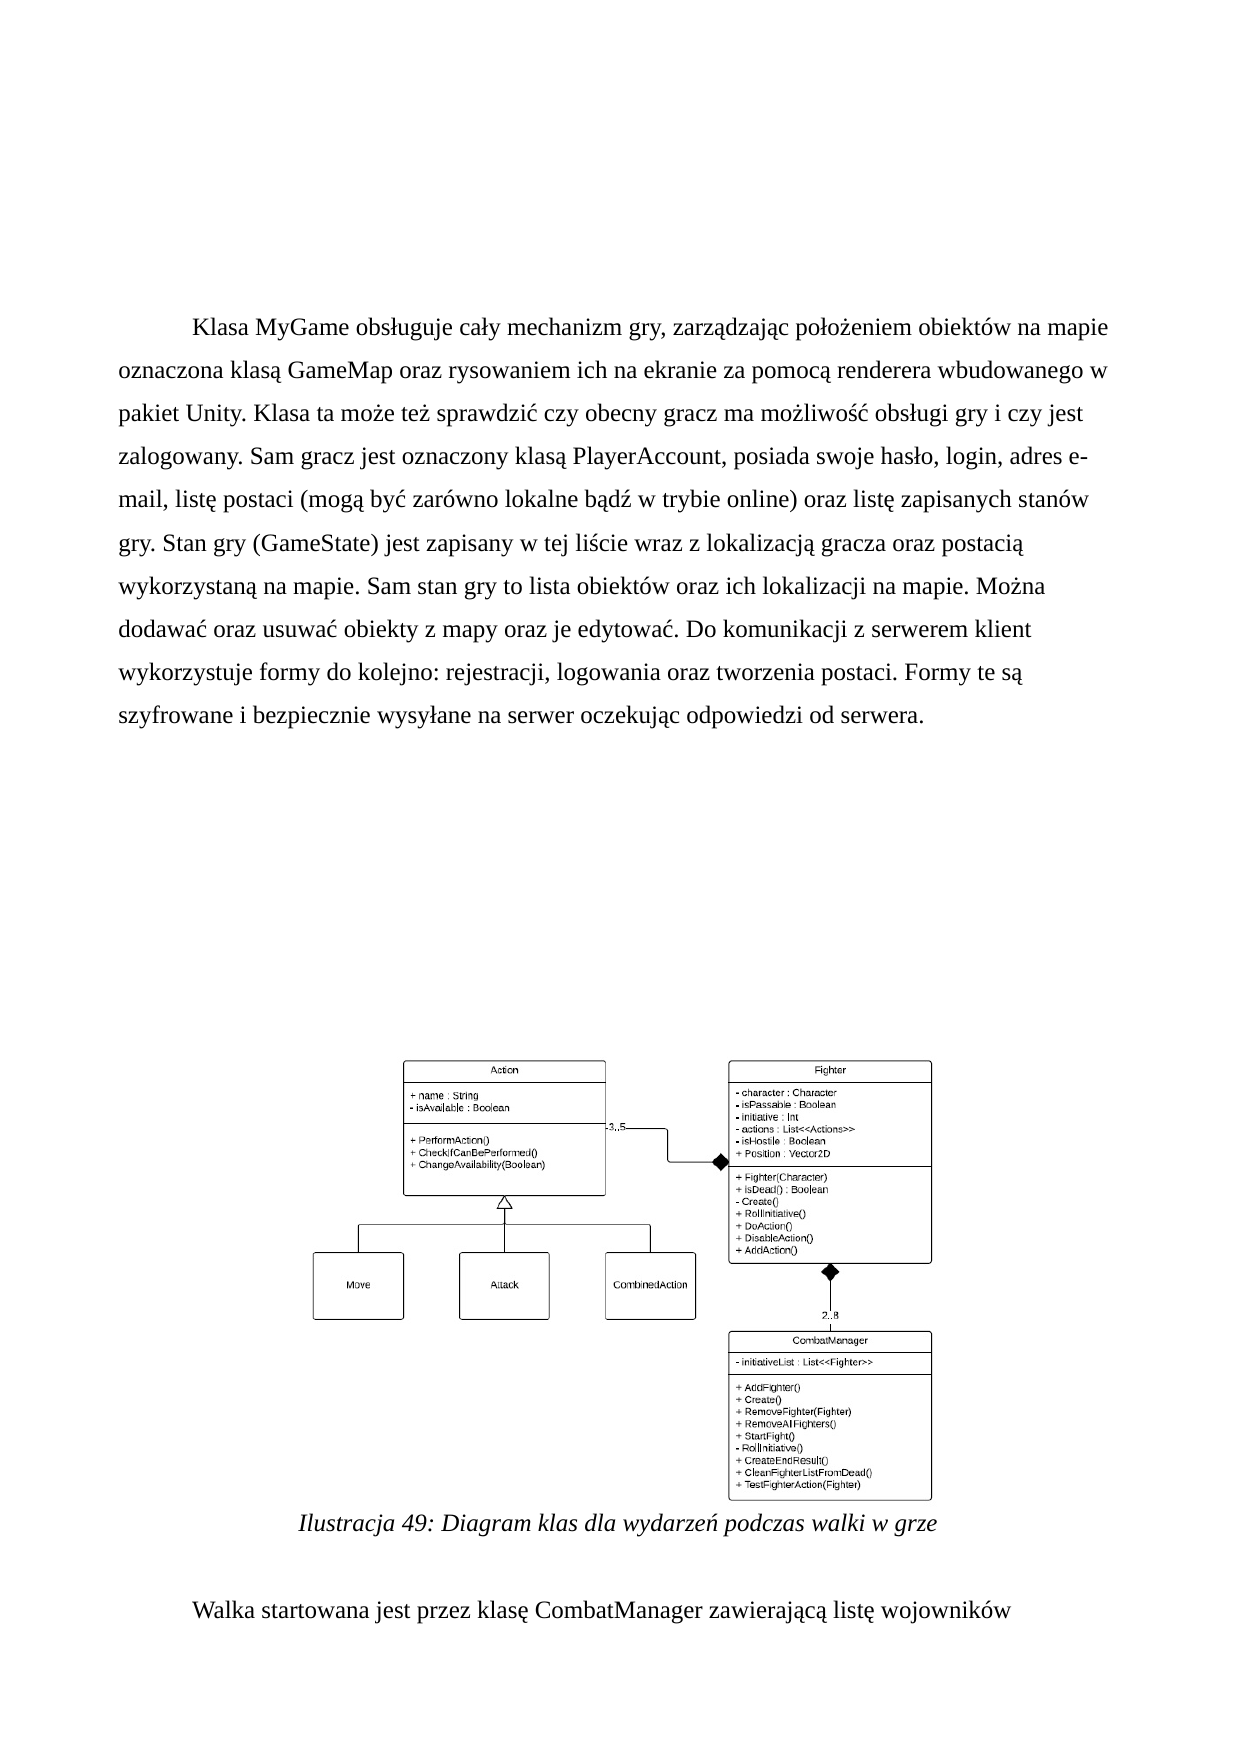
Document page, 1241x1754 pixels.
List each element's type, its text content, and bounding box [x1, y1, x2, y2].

text Walka startowana jest przez klasę CombatManager zawierającą listę wojowników [118, 1595, 1122, 1624]
picture [298, 1042, 942, 1508]
text Klasa MyGame obsługuje cały mechanizm gry, zarządzając położeniem obiektów na mapie oznaczona klasą GameMap oraz rysowaniem ich na ekranie za pomocą renderera wbudowanego w pakiet Unity. Klasa ta może też sprawdzić czy obecny gracz ma możliwość obsługi gry i czy jest zalogowany. Sam gracz jest oznaczony klasą PlayerAccount, posiada swoje hasło, login, adres e-mail, listę postaci (mogą być zarówno lokalne bądź w trybie online) oraz listę zapisanych stanów gry. Stan gry (GameState) jest zapisany w tej liście wraz z lokalizacją gracza oraz postacią wykorzystaną na mapie. Sam stan gry to lista obiektów oraz ich lokalizacji na mapie. Można dodawać oraz usuwać obiekty z mapy oraz je edytować. Do komunikacji z serwerem klient wykorzystuje formy do kolejno: rejestracji, logowania oraz tworzenia postaci. Formy te są szyfrowane i bezpiecznie wysyłane na serwer oczekując odpowiedzi od serwera. [118, 312, 1122, 729]
text Ilustracja 49: Diagram klas dla wydarzeń podczas walki w grze [298, 1508, 942, 1537]
